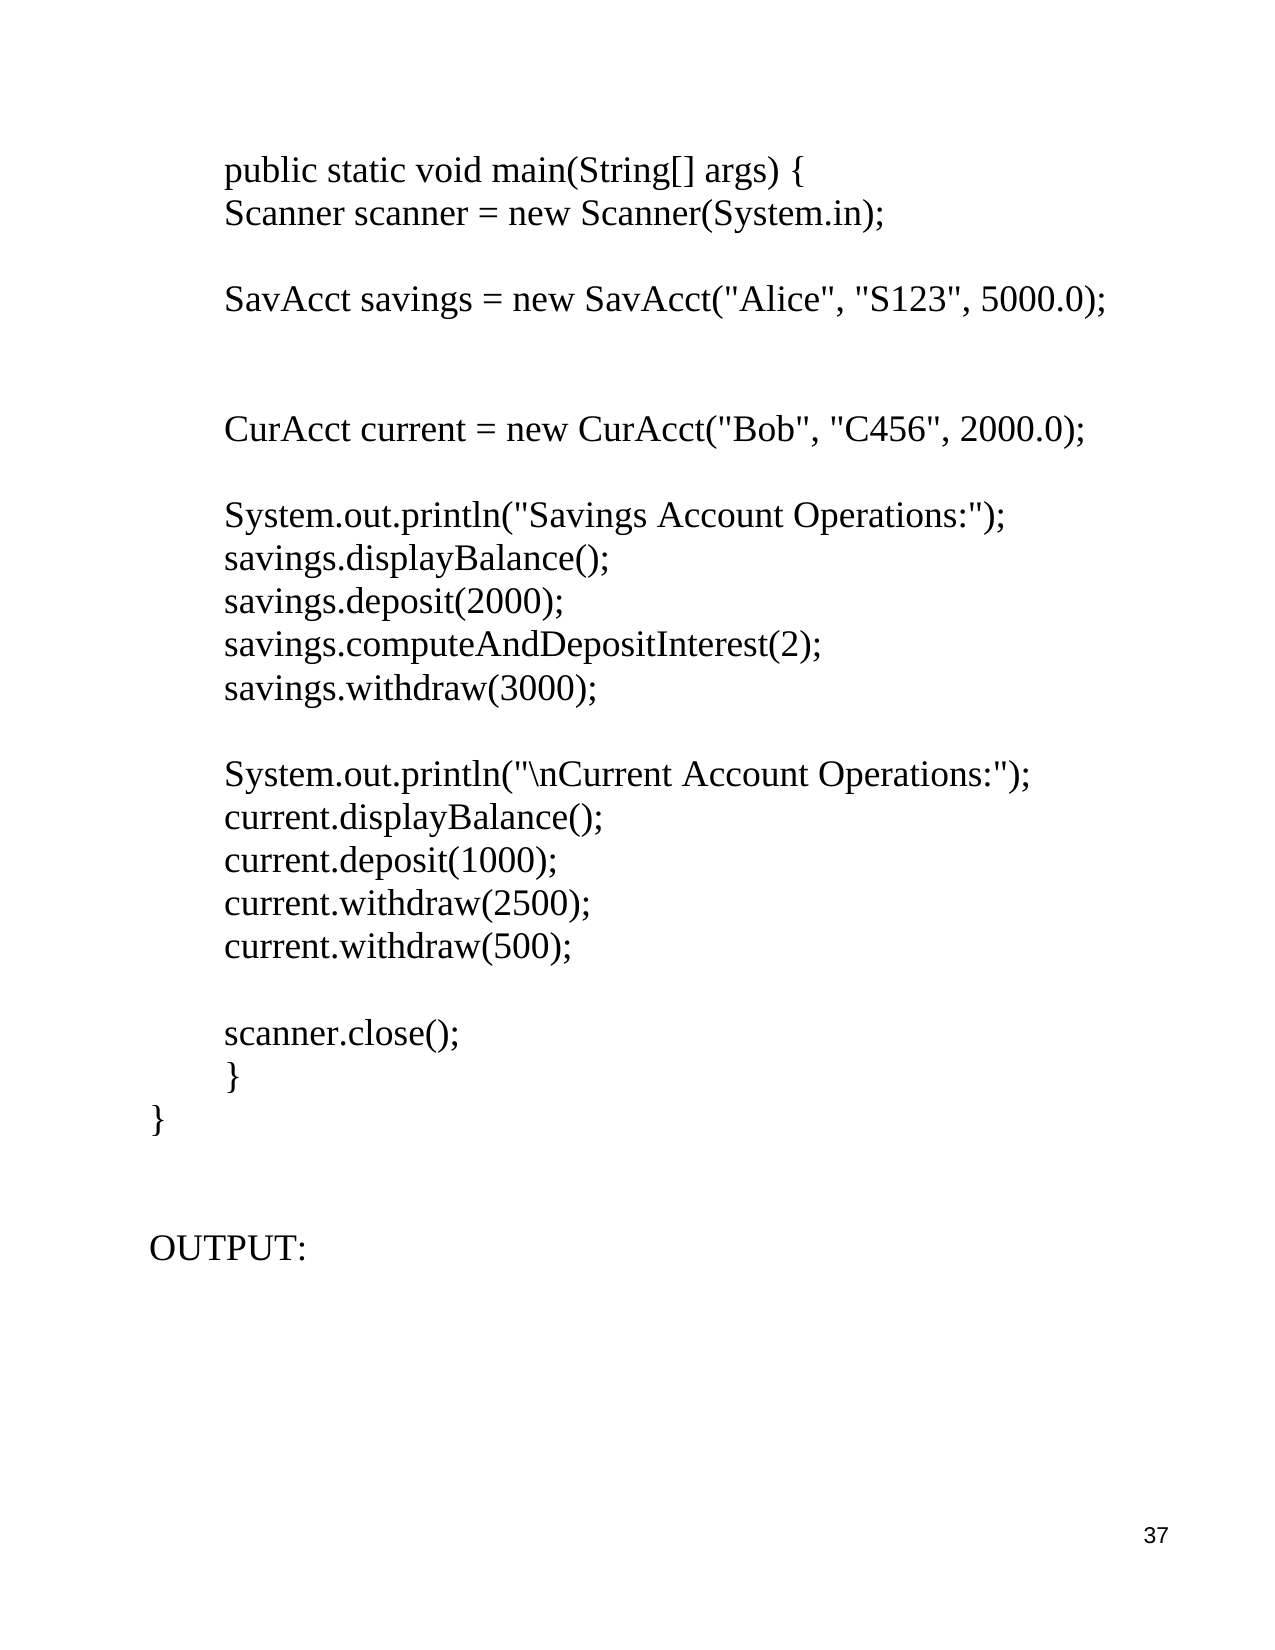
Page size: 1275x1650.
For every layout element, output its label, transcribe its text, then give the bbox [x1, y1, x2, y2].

text savings.withdraw(3000); [149, 665, 1169, 708]
text System.out.println("Savings Account Operations:"); [149, 492, 1169, 536]
text } [149, 1053, 1169, 1096]
text OUTPUT: [149, 1226, 1169, 1269]
text SavAcct savings = new SavAcct("Alice", "S123", 5000.0); [149, 277, 1169, 320]
text current.withdraw(2500); [149, 881, 1169, 924]
text savings.deposit(2000); [149, 579, 1169, 622]
text savings.displayBalance(); [149, 536, 1169, 579]
text } [149, 1096, 1169, 1139]
text CurAcct current = new CurAcct("Bob", "C456", 2000.0); [149, 406, 1169, 449]
text savings.computeAndDepositInterest(2); [149, 622, 1169, 665]
text System.out.println("\nCurrent Account Operations:"); [149, 751, 1169, 794]
text public static void main(String[] args) { [149, 147, 1169, 191]
text current.displayBalance(); [149, 794, 1169, 837]
text current.withdraw(500); [149, 924, 1169, 967]
text Scanner scanner = new Scanner(System.in); [149, 191, 1169, 234]
text scanner.close(); [149, 1010, 1169, 1053]
text current.deposit(1000); [149, 837, 1169, 881]
